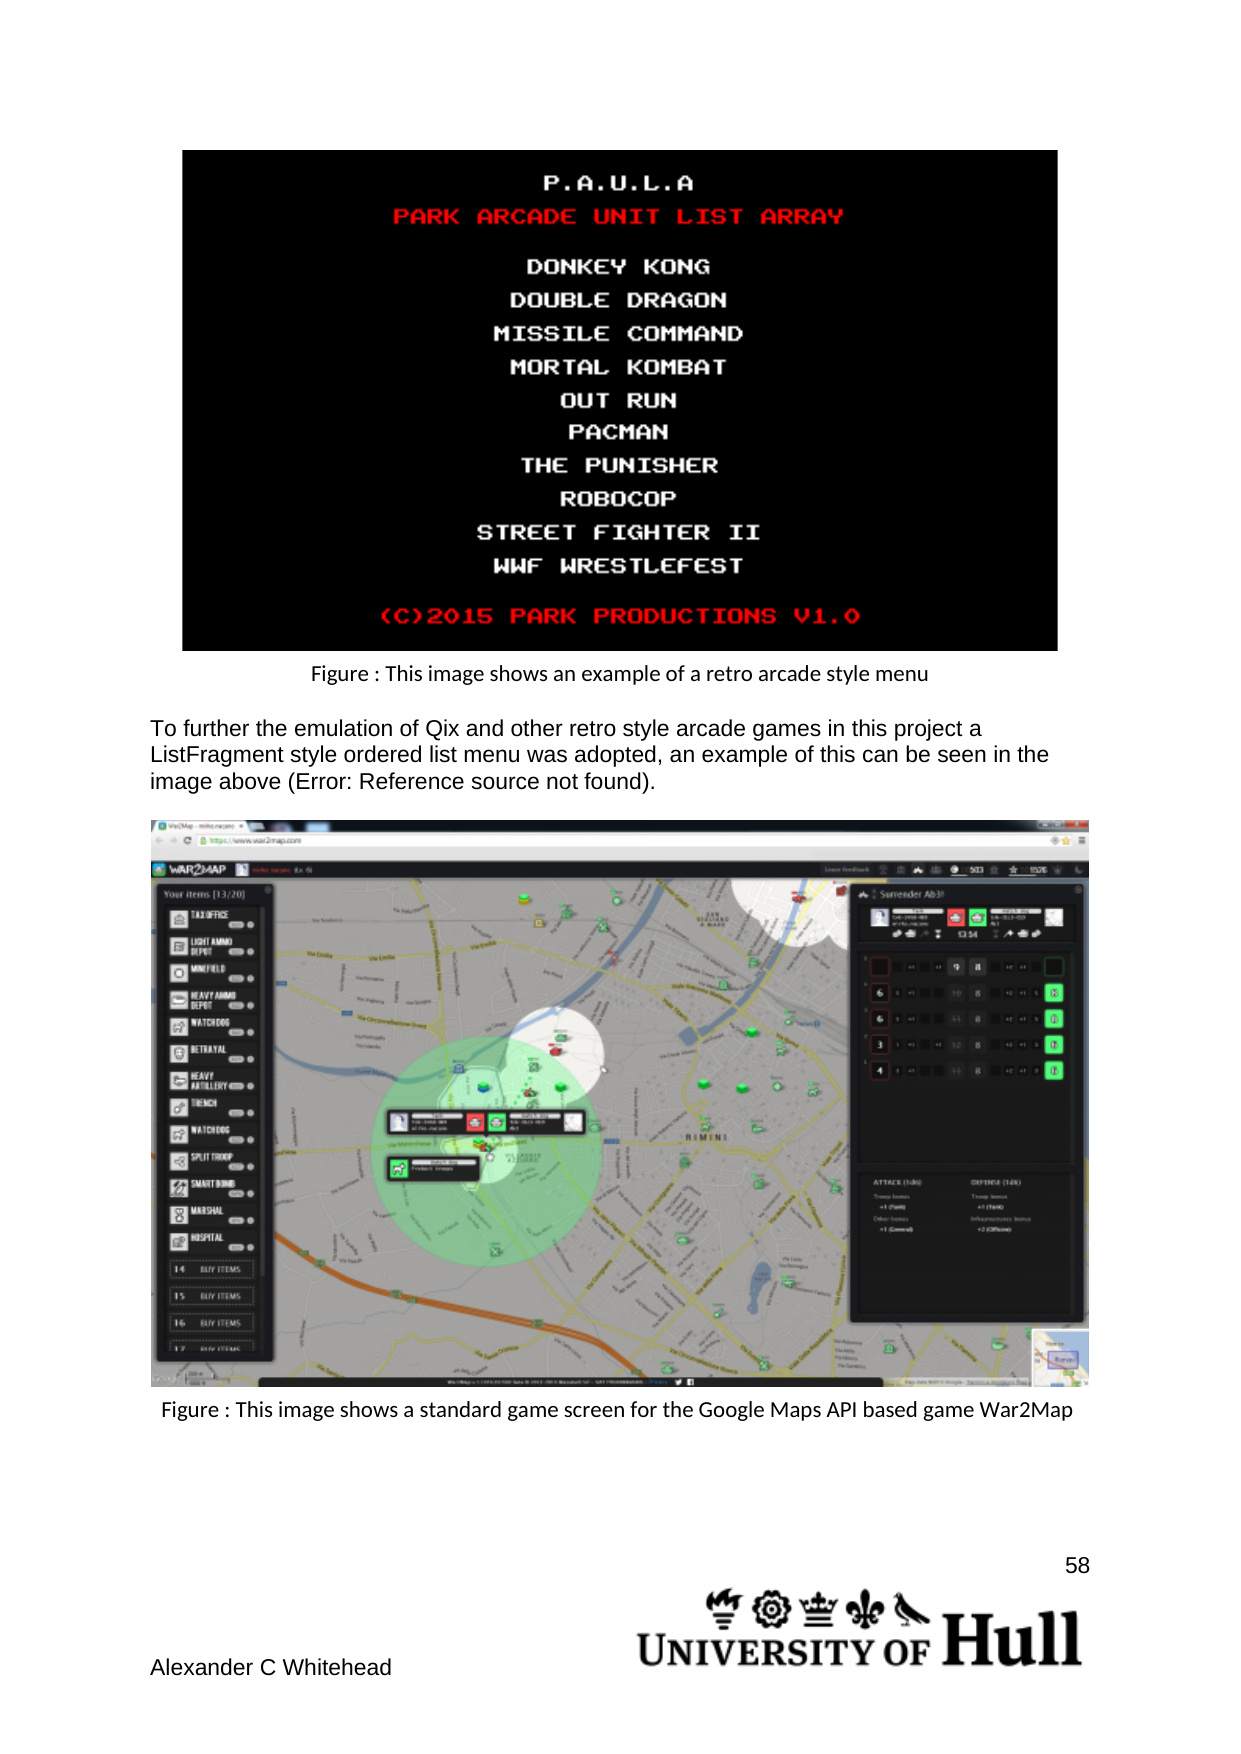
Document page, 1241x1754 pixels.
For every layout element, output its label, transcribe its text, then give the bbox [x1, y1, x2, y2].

picture [630, 1578, 1091, 1676]
picture [182, 150, 1058, 651]
picture [151, 820, 1089, 1387]
text To further the emulation of Qix and other retro style arcade games in this project a ListFragment style ordered list menu was adopted, an example of this can be seen in the image above (Figure 28). [150, 715, 1090, 794]
